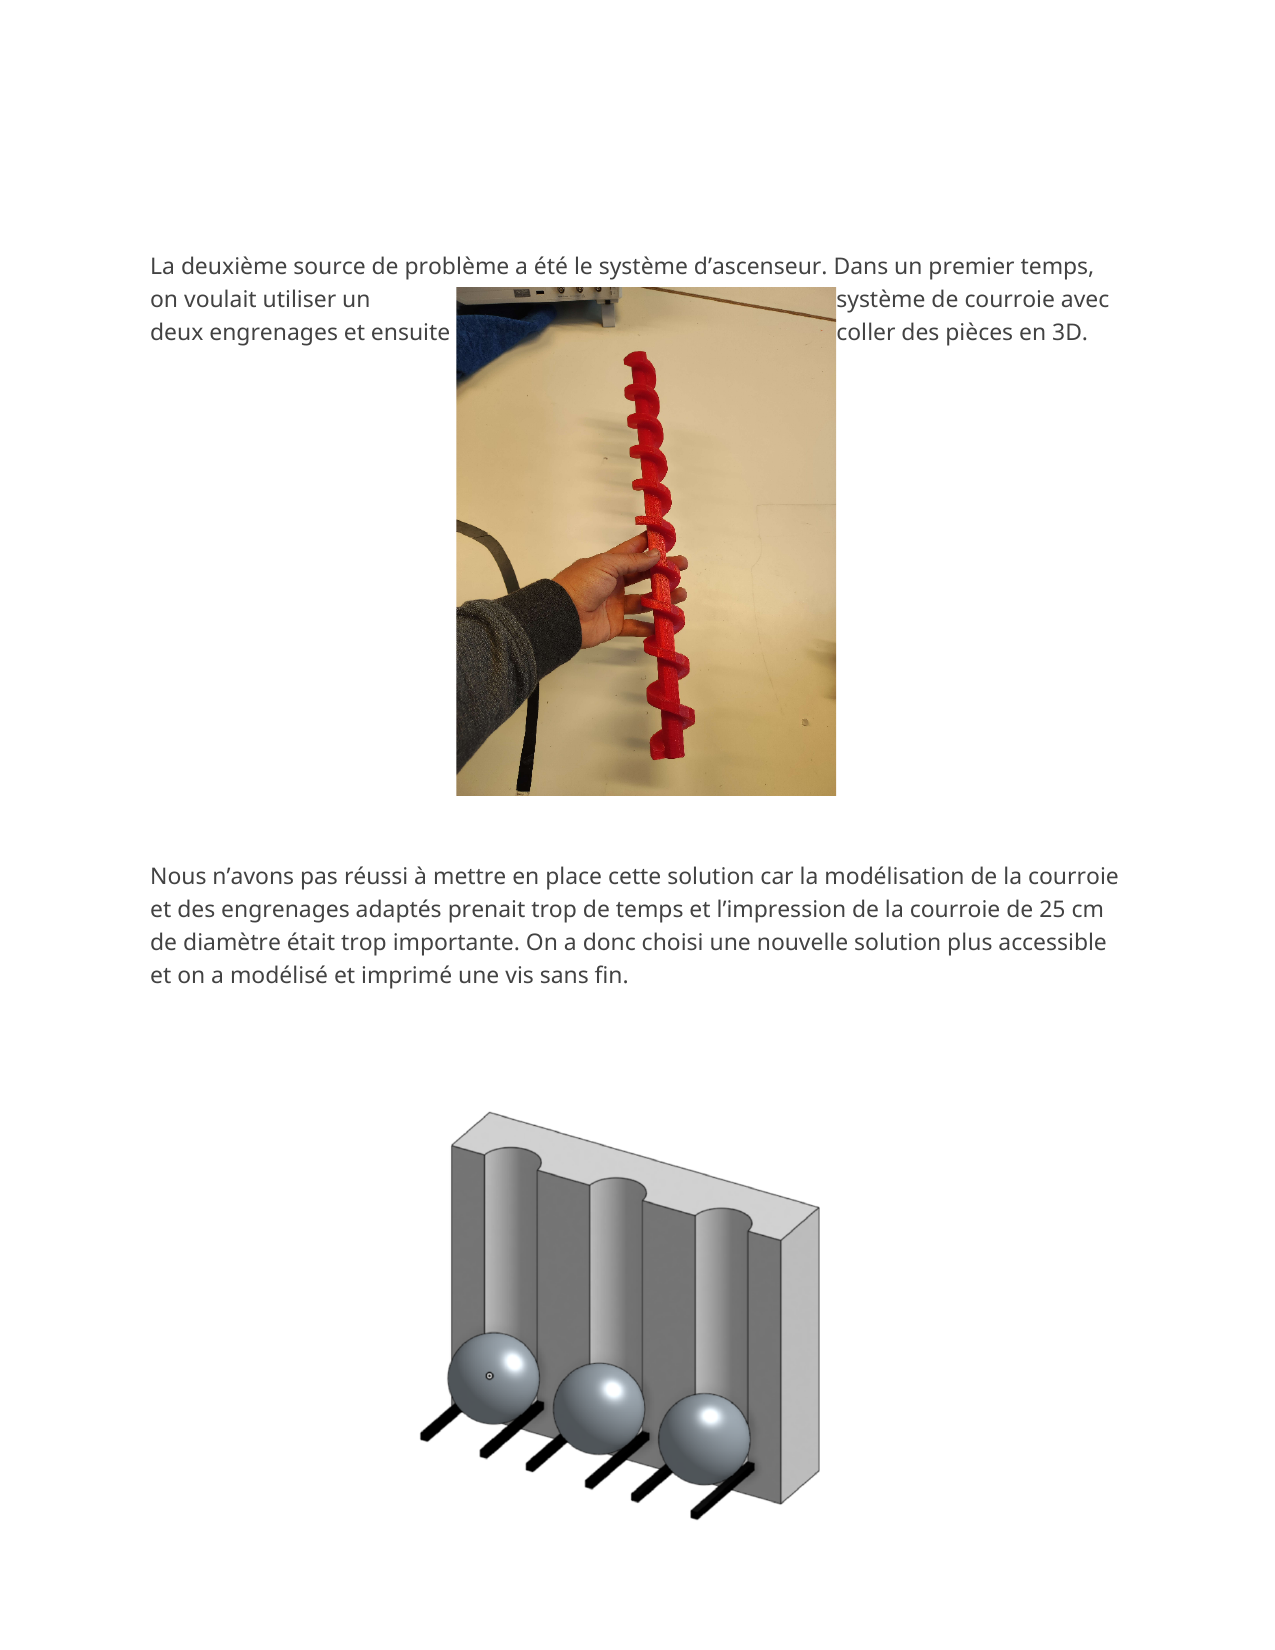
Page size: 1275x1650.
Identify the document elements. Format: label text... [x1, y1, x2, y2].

text La deuxième source de problème a été le système d’ascenseur. Dans un premier temps, on voulait utiliser un système de courroie avec deux engrenages et ensuite coller des pièces en 3D. [150, 249, 1125, 347]
text Nous n’avons pas réussi à mettre en place cette solution car la modélisation de la courroie et des engrenages adaptés prenait trop de temps et l’impression de la courroie de 25 cm de diamètre était trop importante. On a donc choisi une nouvelle solution plus accessible et on a modélisé et imprimé une vis sans fin. [150, 860, 1125, 991]
